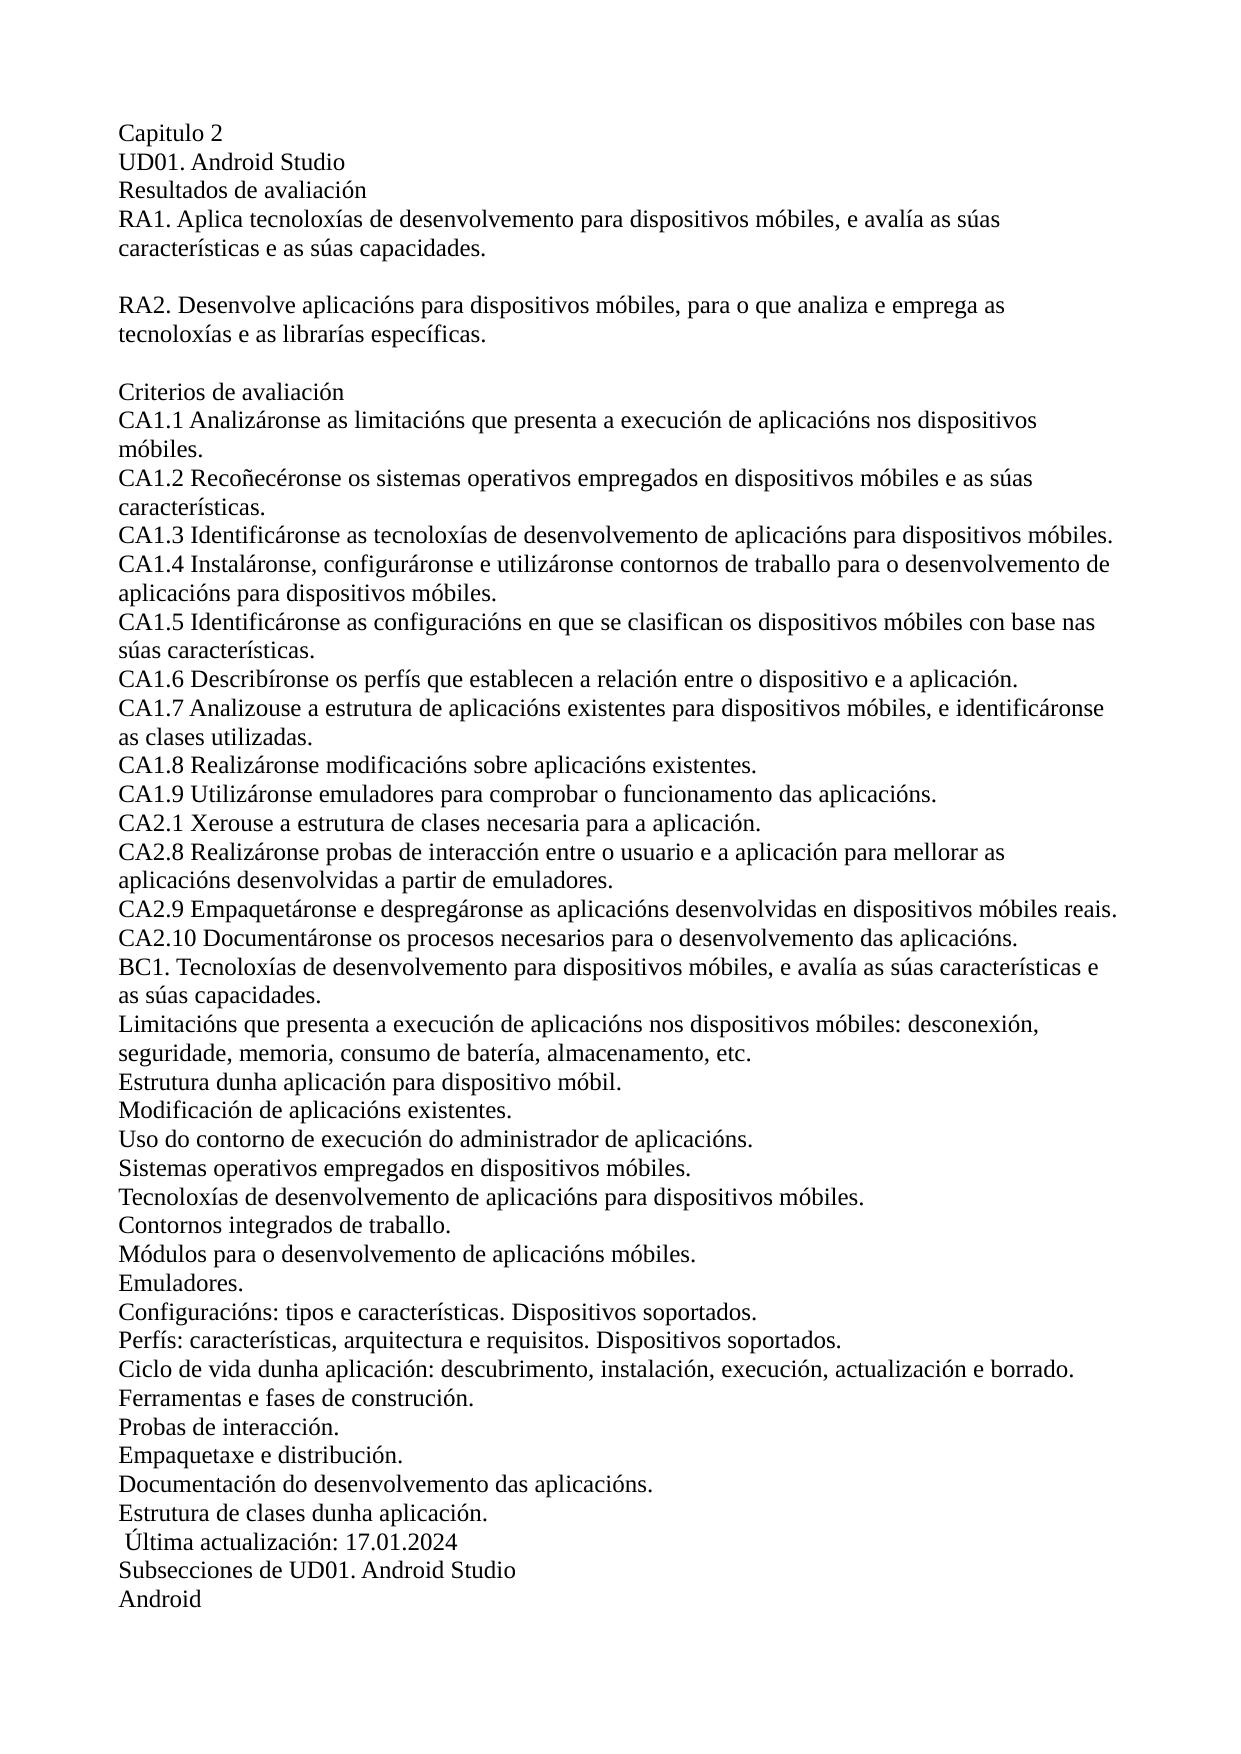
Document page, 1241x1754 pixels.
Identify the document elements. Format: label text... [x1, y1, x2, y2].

text CA2.10 Documentáronse os procesos necesarios para o desenvolvemento das aplicacións. [118, 923, 1122, 952]
text Empaquetaxe e distribución. [118, 1441, 1122, 1469]
text Subsecciones de UD01. Android Studio [118, 1556, 1122, 1584]
text Android [118, 1584, 1122, 1613]
text Emuladores. [118, 1268, 1122, 1297]
text CA2.1 Xerouse a estrutura de clases necesaria para a aplicación. [118, 808, 1122, 837]
text CA1.4 Instaláronse, configuráronse e utilizáronse contornos de traballo para o desenvolvemento de aplicacións para dispositivos móbiles. [118, 549, 1122, 607]
text Contornos integrados de traballo. [118, 1211, 1122, 1239]
text Limitacións que presenta a execución de aplicacións nos dispositivos móbiles: desconexión, seguridade, memoria, consumo de batería, almacenamento, etc. [118, 1009, 1122, 1067]
text Capitulo 2 [118, 118, 1122, 147]
text CA1.8 Realizáronse modificacións sobre aplicacións existentes. [118, 751, 1122, 779]
text CA1.7 Analizouse a estrutura de aplicacións existentes para dispositivos móbiles, e identificáronse as clases utilizadas. [118, 693, 1122, 751]
text Módulos para o desenvolvemento de aplicacións móbiles. [118, 1239, 1122, 1268]
text CA2.9 Empaquetáronse e despregáronse as aplicacións desenvolvidas en dispositivos móbiles reais. [118, 894, 1122, 923]
text CA1.6 Describíronse os perfís que establecen a relación entre o dispositivo e a aplicación. [118, 664, 1122, 693]
text Configuracións: tipos e características. Dispositivos soportados. [118, 1297, 1122, 1326]
text CA1.3 Identificáronse as tecnoloxías de desenvolvemento de aplicacións para dispositivos móbiles. [118, 521, 1122, 549]
text Ferramentas e fases de construción. [118, 1383, 1122, 1412]
text Sistemas operativos empregados en dispositivos móbiles. [118, 1153, 1122, 1182]
text CA2.8 Realizáronse probas de interacción entre o usuario e a aplicación para mellorar as aplicacións desenvolvidas a partir de emuladores. [118, 837, 1122, 894]
text Última actualización: 17.01.2024 [118, 1527, 1122, 1556]
text Ciclo de vida dunha aplicación: descubrimento, instalación, execución, actualización e borrado. [118, 1354, 1122, 1383]
text Modificación de aplicacións existentes. [118, 1096, 1122, 1124]
text RA2. Desenvolve aplicacións para dispositivos móbiles, para o que analiza e emprega as tecnoloxías e as librarías específicas. [118, 291, 1122, 348]
text CA1.1 Analizáronse as limitacións que presenta a execución de aplicacións nos dispositivos móbiles. [118, 406, 1122, 463]
text Probas de interacción. [118, 1412, 1122, 1441]
text Resultados de avaliación [118, 176, 1122, 204]
text CA1.9 Utilizáronse emuladores para comprobar o funcionamento das aplicacións. [118, 779, 1122, 808]
text Tecnoloxías de desenvolvemento de aplicacións para dispositivos móbiles. [118, 1182, 1122, 1211]
text Estrutura dunha aplicación para dispositivo móbil. [118, 1067, 1122, 1096]
text Perfís: características, arquitectura e requisitos. Dispositivos soportados. [118, 1326, 1122, 1354]
text BC1. Tecnoloxías de desenvolvemento para dispositivos móbiles, e avalía as súas características e as súas capacidades. [118, 952, 1122, 1009]
text Documentación do desenvolvemento das aplicacións. [118, 1469, 1122, 1498]
text Criterios de avaliación [118, 377, 1122, 406]
text Estrutura de clases dunha aplicación. [118, 1498, 1122, 1527]
text Uso do contorno de execución do administrador de aplicacións. [118, 1124, 1122, 1153]
text CA1.2 Recoñecéronse os sistemas operativos empregados en dispositivos móbiles e as súas características. [118, 463, 1122, 521]
text RA1. Aplica tecnoloxías de desenvolvemento para dispositivos móbiles, e avalía as súas características e as súas capacidades. [118, 204, 1122, 262]
text CA1.5 Identificáronse as configuracións en que se clasifican os dispositivos móbiles con base nas súas características. [118, 607, 1122, 664]
text UD01. Android Studio [118, 147, 1122, 176]
